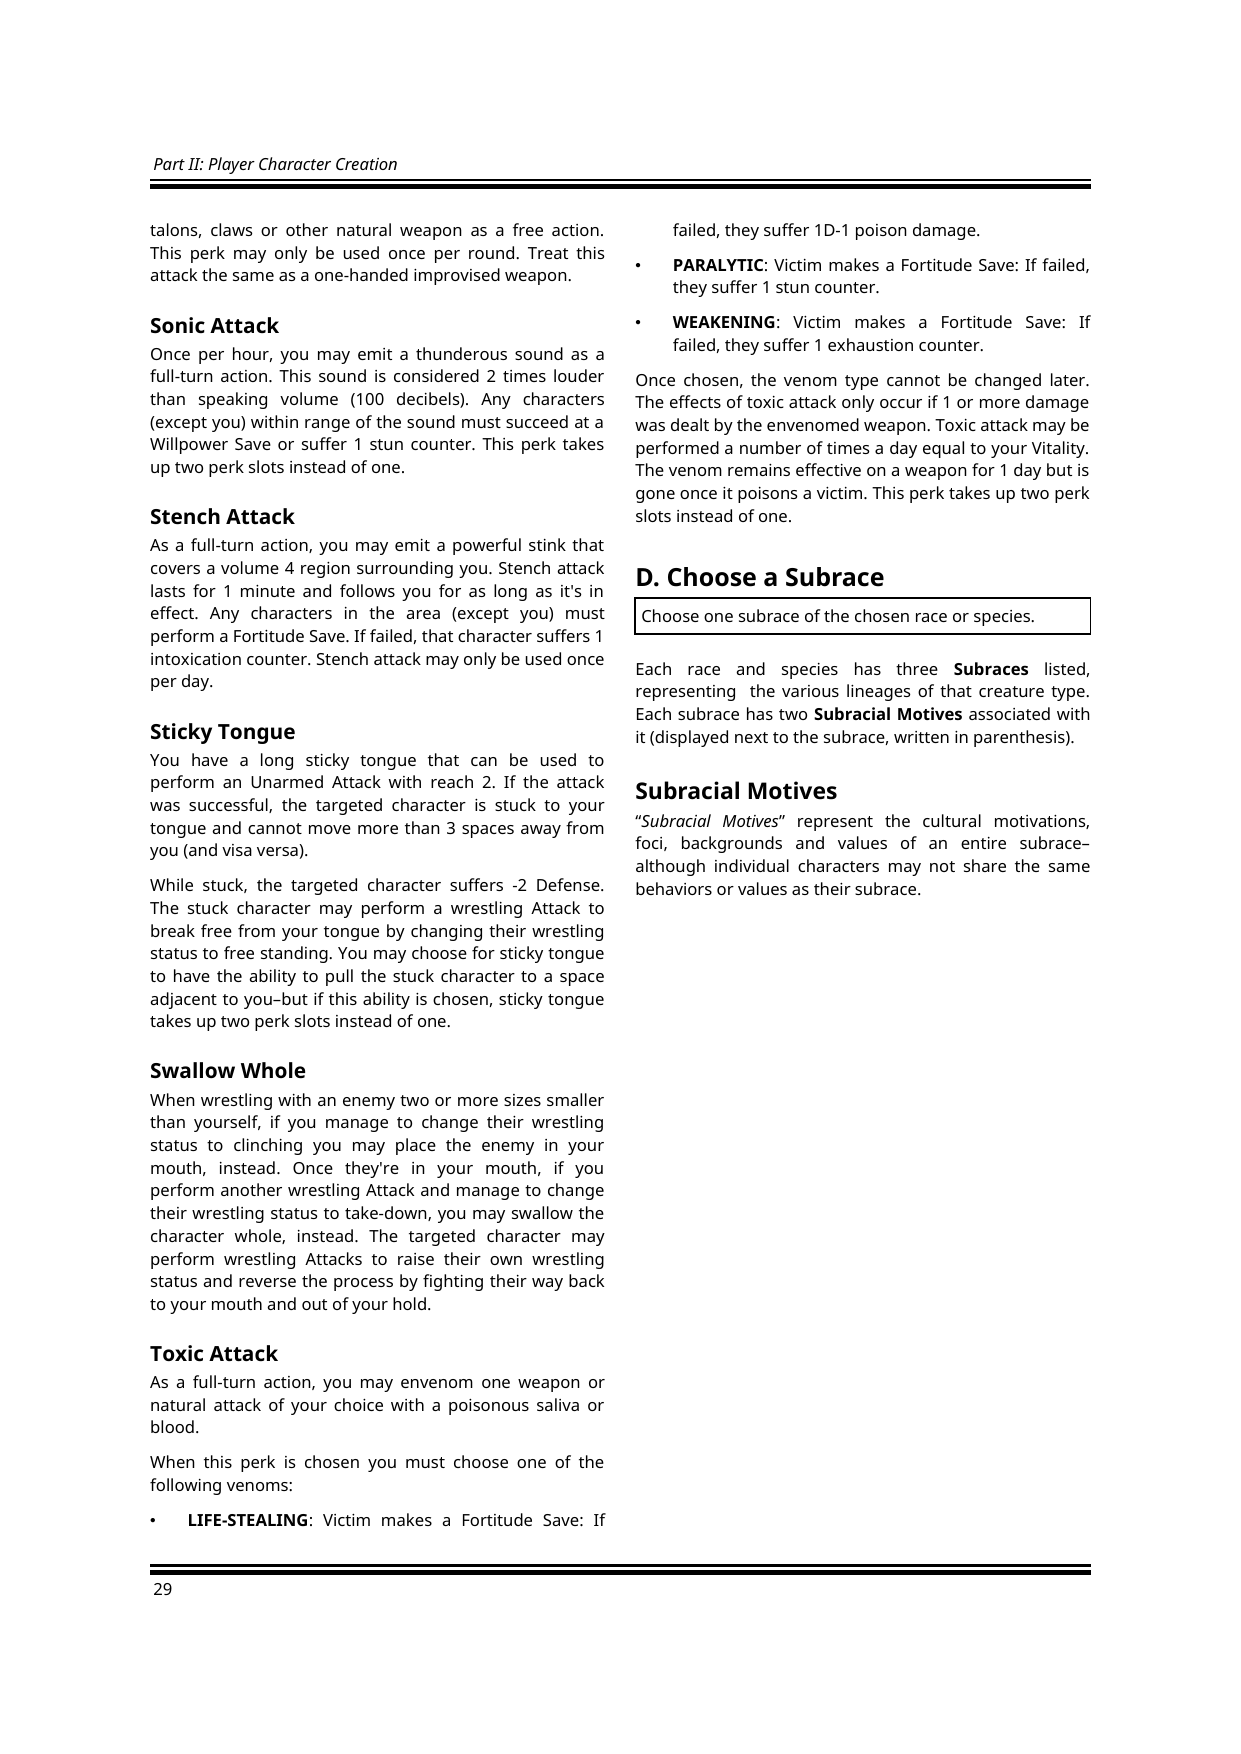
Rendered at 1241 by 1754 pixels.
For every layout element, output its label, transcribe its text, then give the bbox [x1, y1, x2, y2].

text talons, claws or other natural weapon as a free action. This perk may only be used once per round. Treat this attack the same as a one-handed improvised weapon. [150, 219, 605, 287]
text Swallow Whole [150, 1057, 605, 1085]
list PARALYTIC: Victim makes a Fortitude Save: If failed, they suffer 1 stun counter. [635, 253, 1091, 299]
text Sonic Attack [150, 311, 605, 339]
text Each race and species has three Subraces listed, representing the various lineages of that creature type. Each subrace has two Subracial Motives associated with it (displayed next to the subrace, written in parenthesis). [635, 657, 1091, 748]
text As a full-turn action, you may envenom one weapon or natural attack of your choice with a poisonous saliva or blood. [150, 1371, 605, 1439]
text Once chosen, the venom type cannot be changed later. The effects of toxic attack only occur if 1 or more damage was dealt by the envenomed weapon. Toxic attack may be performed a number of times a day equal to your Vitality. The venom remains effective on a weapon for 1 day but is gone once it poisons a victim. This perk takes up two perk slots instead of one. [635, 368, 1091, 527]
text You have a long sticky tongue that can be used to perform an Unarmed Attack with reach 2. If the attack was successful, the targeted character is stuck to your tongue and cannot move more than 3 spaces away from you (and visa versa). [150, 748, 605, 862]
list failed, they suffer 1D-1 poison damage. [635, 219, 1091, 241]
text Toxic Attack [150, 1339, 605, 1368]
list WEAKENING: Victim makes a Fortitude Save: If failed, they suffer 1 exhaustion counter. [635, 311, 1091, 356]
list LIFE-STEALING: Victim makes a Fortitude Save: If [150, 1508, 605, 1531]
text Once per hour, you may emit a thunderous sound as a full-turn action. This sound is considered 2 times louder than speaking volume (100 decibels). Any characters (except you) within range of the sound must succeed at a Willpower Save or suffer 1 stun counter. This perk takes up two perk slots instead of one. [150, 342, 605, 478]
subtitle Subracial Motives [635, 775, 1091, 806]
text Stench Attack [150, 502, 605, 531]
subtitle D. Choose a Subrace [635, 560, 1091, 594]
text Sticky Tongue [150, 717, 605, 745]
text As a full-turn action, you may emit a powerful stink that covers a volume 4 region surrounding you. Stench attack lasts for 1 minute and follows you for as long as it's in effect. Any characters in the area (except you) must perform a Fortitude Save. If failed, that character suffers 1 intoxication counter. Stench attack may only be used once per day. [150, 534, 605, 693]
text When wrestling with an enemy two or more sizes smaller than yourself, if you manage to change their wrestling status to clinching you may place the enemy in your mouth, instead. Once they're in your mouth, if you perform another wrestling Attack and manage to change their wrestling status to take-down, you may swallow the character whole, instead. The targeted character may perform wrestling Attacks to raise their own wrestling status and reverse the process by fighting their way back to your mouth and out of your hold. [150, 1088, 605, 1315]
text When this perk is chosen you must choose one of the following venoms: [150, 1451, 605, 1496]
table_header Choose one subrace of the chosen race or species. [636, 599, 1090, 633]
text While stuck, the targeted character suffers -2 Defense. The stuck character may perform a wrestling Attack to break free from your tongue by changing their wrestling status to free standing. You may choose for sticky tongue to have the ability to pull the stuck character to a space adjacent to you–but if this ability is chosen, sticky tongue takes up two perk slots instead of one. [150, 874, 605, 1033]
text “Subracial Motives” represent the cultural motivations, foci, backgrounds and values of an entire subrace–although individual characters may not share the same behaviors or values as their subrace. [635, 809, 1091, 900]
